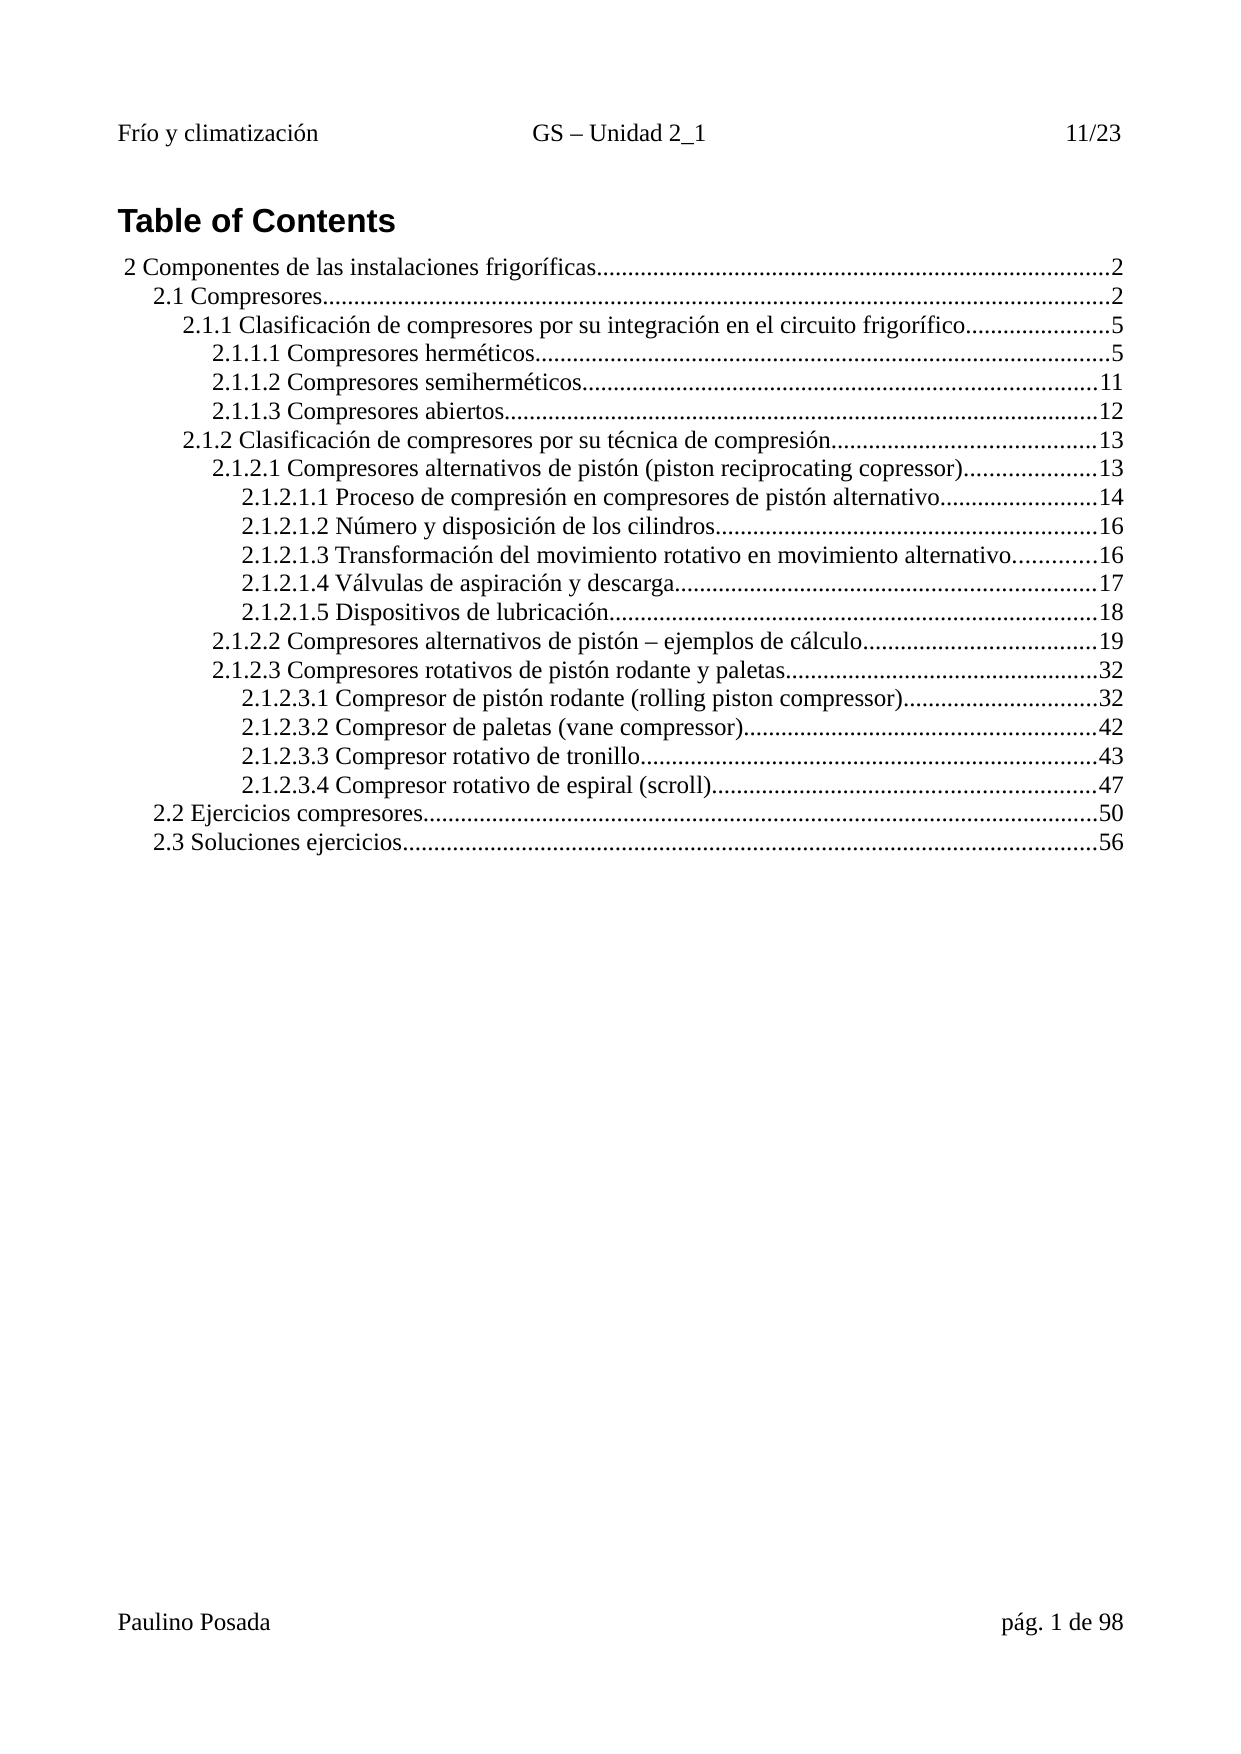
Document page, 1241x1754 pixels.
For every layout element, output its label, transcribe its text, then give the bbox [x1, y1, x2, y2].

text 2.1.2.3.1 Compresor de pistón rodante (rolling piston compressor) 32 [235, 683, 1123, 712]
text 2.1.2.3.2 Compresor de paletas (vane compressor) 42 [235, 712, 1123, 741]
text 2.1.2.1 Compresores alternativos de pistón (piston reciprocating copressor) 13 [206, 453, 1123, 482]
text 2.1.2.3.3 Compresor rotativo de tronillo 43 [235, 741, 1123, 770]
text 2.1.1.1 Compresores herméticos 5 [206, 338, 1123, 367]
text 2.1.2.1.1 Proceso de compresión en compresores de pistón alternativo 14 [235, 482, 1123, 511]
text 2.1.2 Clasificación de compresores por su técnica de compresión 13 [176, 425, 1123, 453]
text 2 Componentes de las instalaciones frigoríficas 2 [117, 252, 1123, 281]
text 2.1.2.1.5 Dispositivos de lubricación 18 [235, 597, 1123, 626]
text 2.1.1.3 Compresores abiertos 12 [206, 396, 1123, 425]
text 2.1.2.3.4 Compresor rotativo de espiral (scroll) 47 [235, 770, 1123, 798]
text 2.3 Soluciones ejercicios 56 [147, 827, 1123, 856]
text 2.1.1 Clasificación de compresores por su integración en el circuito frigorífico 5 [176, 310, 1123, 338]
text 2.2 Ejercicios compresores 50 [147, 798, 1123, 827]
text 2.1.2.1.4 Válvulas de aspiración y descarga 17 [235, 568, 1123, 597]
text 2.1.2.1.2 Número y disposición de los cilindros. 16 [235, 511, 1123, 540]
text 2.1.2.3 Compresores rotativos de pistón rodante y paletas 32 [206, 655, 1123, 683]
text 2.1.2.2 Compresores alternativos de pistón – ejemplos de cálculo 19 [206, 626, 1123, 655]
subtitle Table of Contents [117, 201, 1123, 240]
text 2.1 Compresores 2 [147, 281, 1123, 310]
text 2.1.2.1.3 Transformación del movimiento rotativo en movimiento alternativo 16 [235, 540, 1123, 568]
text 2.1.1.2 Compresores semiherméticos 11 [206, 367, 1123, 396]
